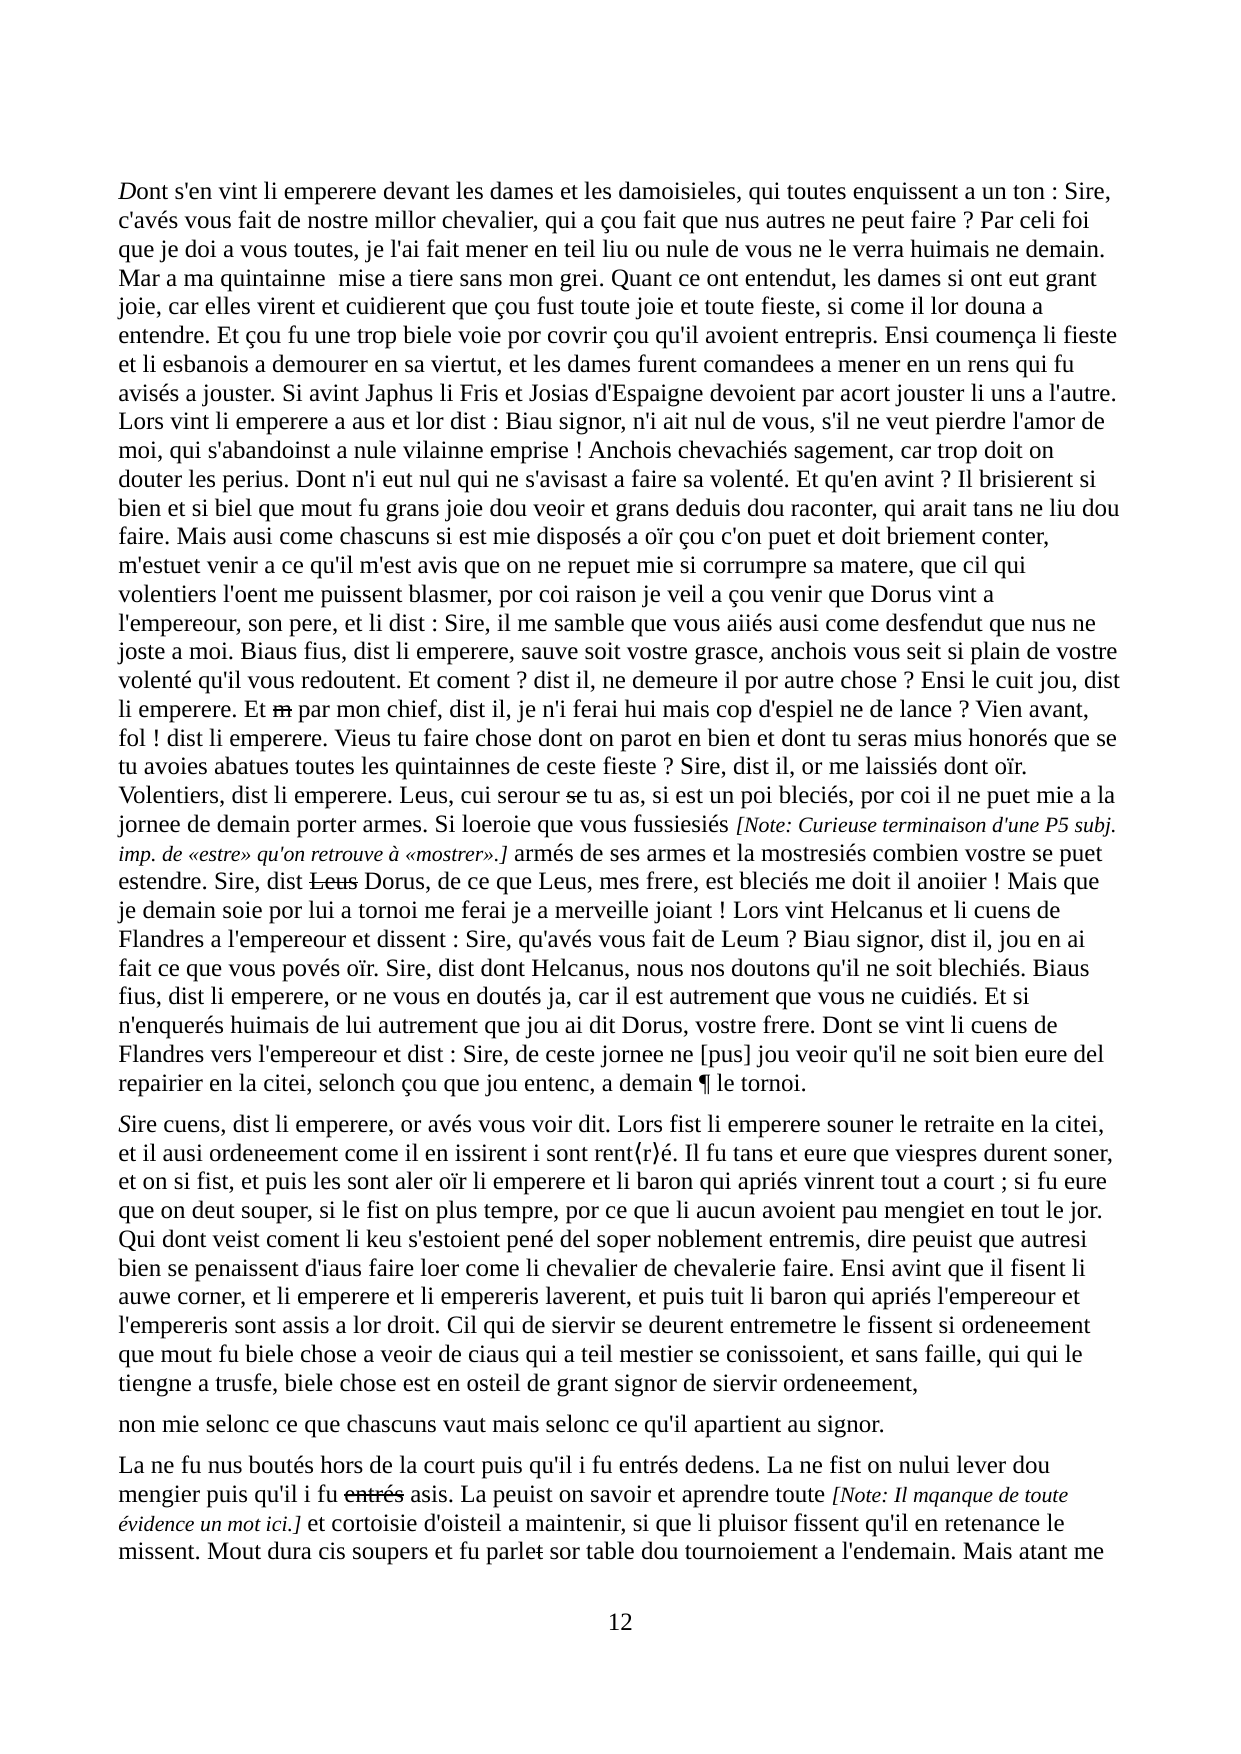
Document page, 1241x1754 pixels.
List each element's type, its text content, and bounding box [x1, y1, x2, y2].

text La ne fu nus boutés hors de la court puis qu'il i fu entrés dedens. La ne fist on nului lever dou mengier puis qu'il i fu entrés asis. La peuist on savoir et aprendre toute [Note: Il mqanque de toute évidence un mot ici.] et cortoisie d'oisteil a maintenir, si que li pluisor fissent qu'il en retenance le missent. Mout dura cis soupers et fu parlet sor table dou tournoiement a l'endemain. Mais atant me veil partir de cest souper car assés eurent selonc çou que j'en ai traitié, si que on apriés çou que ce fu fait li pluisor se sont mis et mises au caroler. En cestui point Nera et Kassidoire s'en sont venues a l'empereour et le misent a raison de ce qu'il avoit fait de Leum empereour. Li emperere s'avisa a çou qu'il dist : Ma biele fille, li une et li autre, il est usages en osteil de grant signor, ausi come doit iestre a l'empereour de Rome, que, quant il est uns chevaliers, queus qu'il soit, et il a fait çou que Leus avoit fait, que il doit iestre mis d'une part tant que raisons en soit faite, ausi come je vous avoiee jehui dit. Sire, dissent elles, nos ne cuidons mie que Leus ait faite chose dont il doie blasmes rechevoir. Par mon chief, dist li emperere, que je ne cuit mie que se il l'avoit fait que je n'en fusse ausi iriés come nule de vous seroit. Mais vous savés bien que l'usage dou paiis covient tenir et aquerre. Atant se drecha li emperere, por ce qu'il ne volt mie que plus le tenissent au parler de cestui afaire. Si prist l'une a une main et l'autre a l'autre as charoles, si mist paine a ce que il et ses ii filles dissent cest rondet : Mout vaut mius amener joie q'iestre trop souplet. [118, 1306, 1122, 1565]
text non mie selonc ce que chascuns vaut mais selonc ce qu'il apartient au signor. [118, 1265, 1122, 1294]
text Dont s'en vint li emperere devant les dames et les damoisieles, qui toutes enquissent a un ton : Sire, c'avés vous fait de nostre millor chevalier, qui a çou fait que nus autres ne peut faire ? Par celi foi que je doi a vous toutes, je l'ai fait mener en teil liu ou nule de vous ne le verra huimais ne demain. Mar a ma quintainne mise a tiere sans mon grei. Quant ce ont entendut, les dames si ont eut grant joie, car elles virent et cuidierent que çou fust toute joie et toute fieste, si come il lor douna a entendre. Et çou fu une trop biele voie por covrir çou qu'il avoient entrepris. Ensi coumença li fieste et li esbanois a demourer en sa viertut, et les dames furent comandees a mener en un rens qui fu avisés a jouster. Si avint Japhus li Fris et Josias d'Espaigne devoient par acort jouster li uns a l'autre. Lors vint li emperere a aus et lor dist : Biau signor, n'i ait nul de vous, s'il ne veut pierdre l'amor de moi, qui s'abandoinst a nule vilainne emprise ! Anchois chevachiés sagement, car trop doit on douter les perius. Dont n'i eut nul qui ne s'avisast a faire sa volenté. Et qu'en avint ? Il brisierent si bien et si biel que mout fu grans joie dou veoir et grans deduis dou raconter, qui arait tans ne liu dou faire. Mais ausi come chascuns si est mie disposés a oïr çou c'on puet et doit briement conter, m'estuet venir a ce qu'il m'est avis que on ne repuet mie si corrumpre sa matere, que cil qui volentiers l'oent me puissent blasmer, por coi raison je veil a çou venir que Dorus vint a l'empereour, son pere, et li dist : Sire, il me samble que vous aiiés ausi come desfendut que nus ne joste a moi. Biaus fius, dist li emperere, sauve soit vostre grasce, anchois vous seit si plain de vostre volenté qu'il vous redoutent. Et coment ? dist il, ne demeure il por autre chose ? Ensi le cuit jou, dist li emperere. Et m par mon chief, dist il, je n'i ferai hui mais cop d'espiel ne de lance ? Vien avant, fol ! dist li emperere. Vieus tu faire chose dont on parot en bien et dont tu seras mius honorés que se tu avoies abatues toutes les quintainnes de ceste fieste ? Sire, dist il, or me laissiés dont oïr. Volentiers, dist li emperere. Leus, cui serour se tu as, si est un poi bleciés, por coi il ne puet mie a la jornee de demain porter armes. Si loeroie que vous fussiesiés [Note: Curieuse terminaison d'une P5 subj. imp. de «estre» qu'on retrouve à «mostrer».] armés de ses armes et la mostresiés combien vostre se puet estendre. Sire, dist Leus Dorus, de ce que Leus, mes frere, est bleciés me doit il anoiier ! Mais que je demain soie por lui a tornoi me ferai je a merveille joiant ! Lors vint Helcanus et li cuens de Flandres a l'empereour et dissent : Sire, qu'avés vous fait de Leum ? Biau signor, dist il, jou en ai fait ce que vous povés oïr. Sire, dist dont Helcanus, nous nos doutons qu'il ne soit blechiés. Biaus fius, dist li emperere, or ne vous en doutés ja, car il est autrement que vous ne cuidiés. Et si n'enquerés huimais de lui autrement que jou ai dit Dorus, vostre frere. Dont se vint li cuens de Flandres vers l'empereour et dist : Sire, de ceste jornee ne [pus] jou veoir qu'il ne soit bien eure del repairier en la citei, selonch çou que jou entenc, a demain ¶ le tornoi. [118, 176, 1122, 953]
text Sire cuens, dist li emperere, or avés vous voir dit. Lors fist li emperere souner le retraite en la citei, et il ausi ordeneement come il en issirent i sont rent⟨r⟩é. Il fu tans et eure que viespres durent soner, et on si fist, et puis les sont aler oïr li emperere et li baron qui apriés vinrent tout a court ; si fu eure que on deut souper, si le fist on plus tempre, por ce que li aucun avoient pau mengiet en tout le jor. Qui dont veist coment li keu s'estoient pené del soper noblement entremis, dire peuist que autresi bien se penaissent d'iaus faire loer come li chevalier de chevalerie faire. Ensi avint que il fisent li auwe corner, et li emperere et li empereris laverent, et puis tuit li baron qui apriés l'empereour et l'empereris sont assis a lor droit. Cil qui de siervir se deurent entremetre le fissent si ordeneement que mout fu biele chose a veoir de ciaus qui a teil mestier se conissoient, et sans faille, qui qui le tiengne a trusfe, biele chose est en osteil de grant signor de siervir ordeneement, [118, 965, 1122, 1253]
